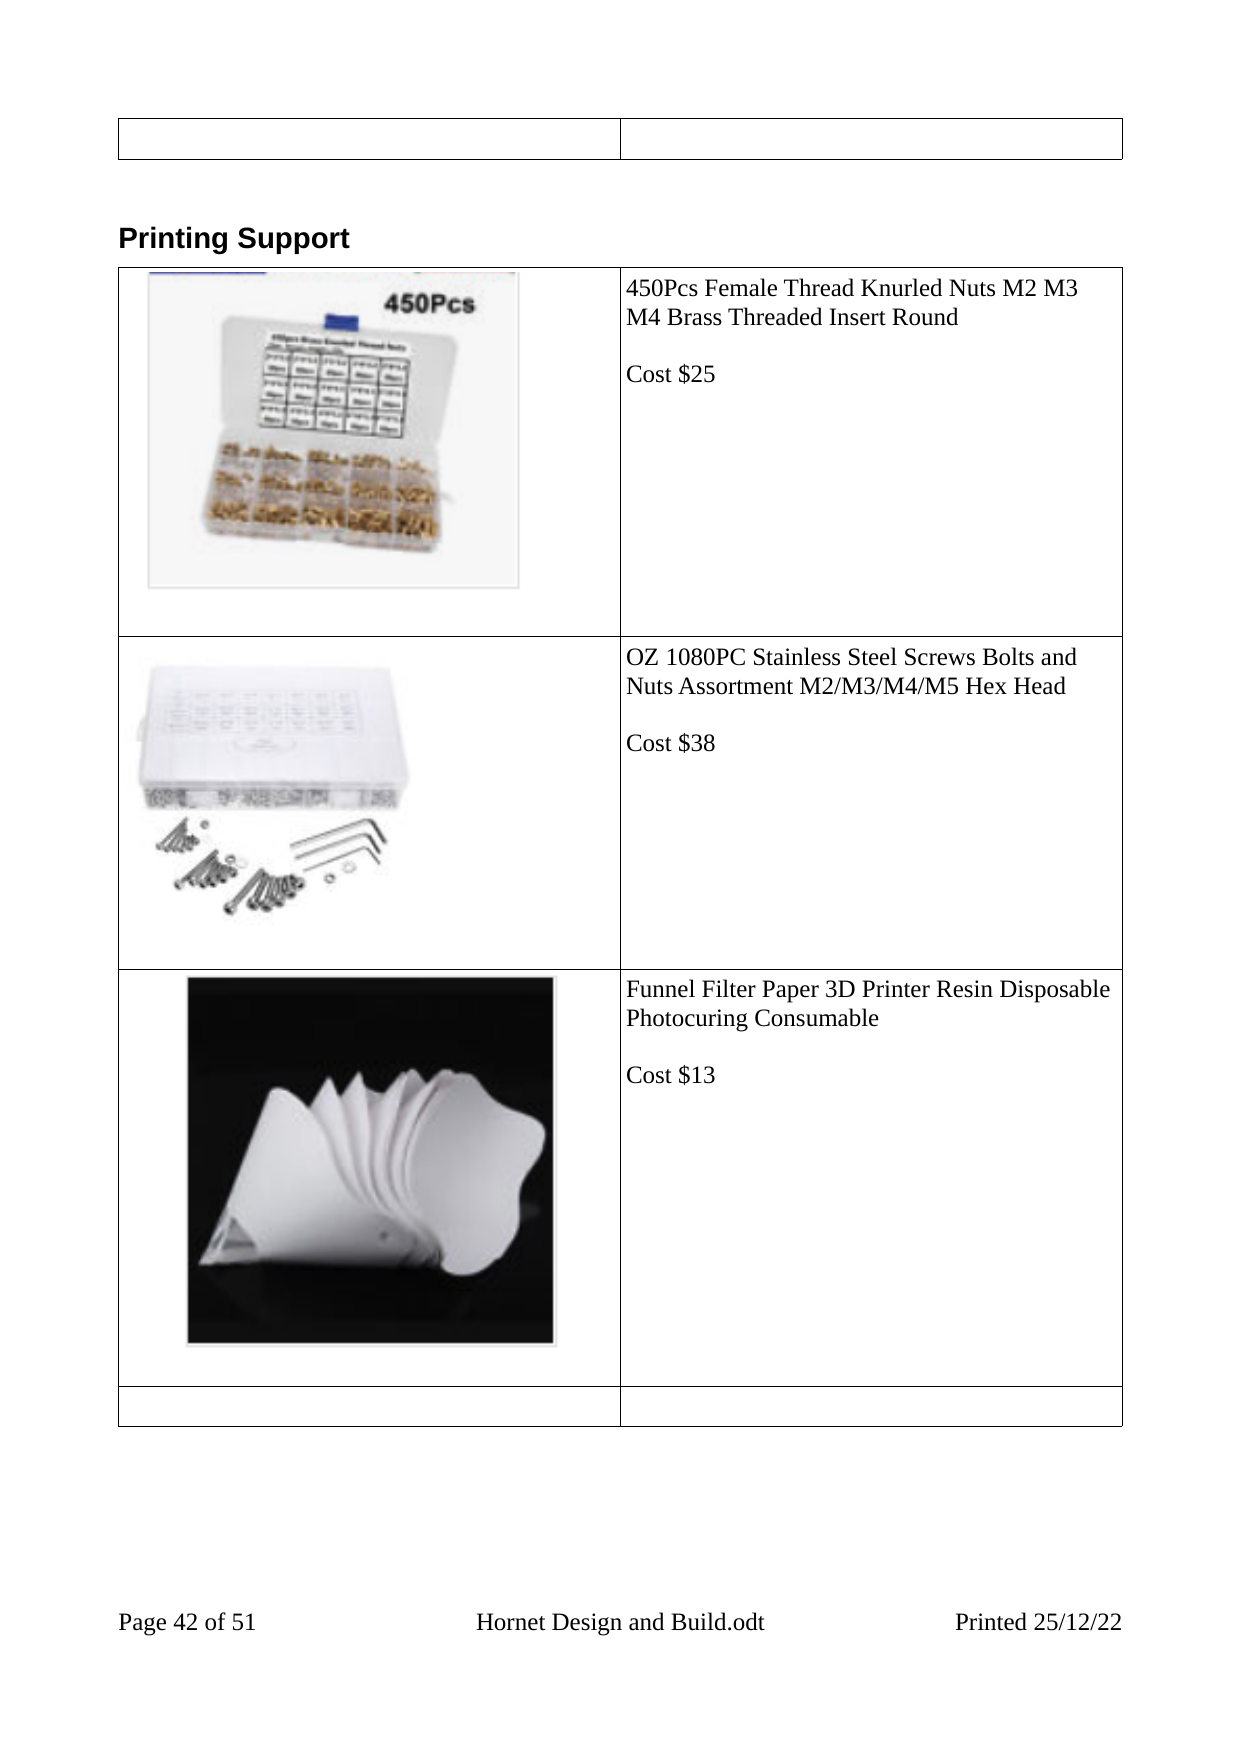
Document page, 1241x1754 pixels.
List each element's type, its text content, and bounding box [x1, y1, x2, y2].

picture [123, 272, 541, 602]
table_header 450Pcs Female Thread Knurled Nuts M2 M3 M4 Brass Threaded Insert Round Cost $25 [621, 268, 1122, 636]
subtitle Printing Support [118, 221, 1122, 254]
table_cell [119, 1387, 620, 1426]
table_cell [119, 119, 620, 158]
table_header [119, 268, 620, 636]
picture [176, 974, 562, 1352]
table_cell [621, 1387, 1122, 1426]
picture [123, 642, 416, 934]
table_cell [119, 637, 620, 968]
table_cell [621, 119, 1122, 158]
table_cell Funnel Filter Paper 3D Printer Resin Disposable Photocuring Consumable Cost $13 [621, 970, 1122, 1386]
table_cell OZ 1080PC Stainless Steel Screws Bolts and Nuts Assortment M2/M3/M4/M5 Hex Head Cost $38 [621, 637, 1122, 968]
table_cell [119, 970, 620, 1386]
